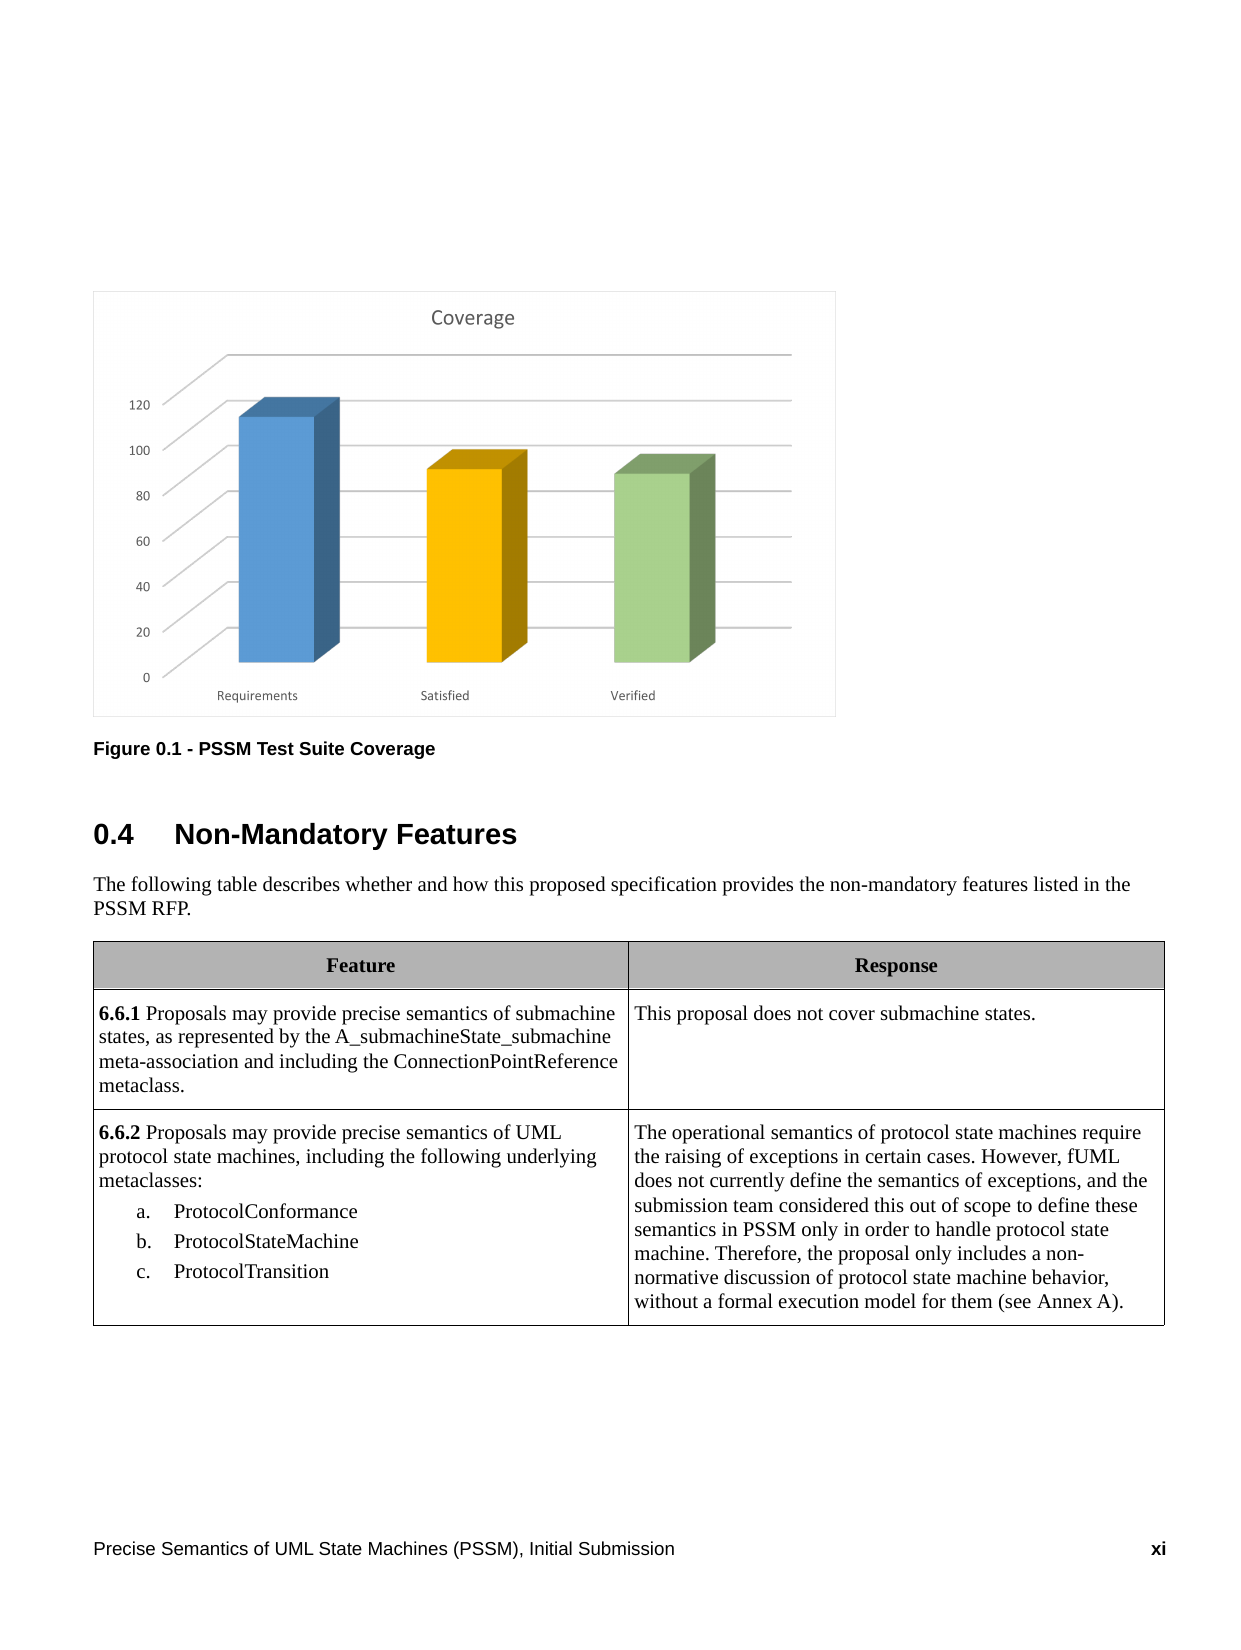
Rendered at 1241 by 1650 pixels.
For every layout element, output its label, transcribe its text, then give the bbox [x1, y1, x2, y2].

text The following table describes whether and how this proposed specification provides the non-mandatory features listed in the PSSM RFP. [93, 872, 1164, 920]
table_cell This proposal does not cover submachine states. [629, 990, 1164, 1108]
text Figure 0.1 - PSSM Test Suite Coverage [93, 737, 1164, 759]
table_header Feature [94, 942, 628, 988]
table_cell The operational semantics of protocol state machines require the raising of exceptions in certain cases. However, fUML does not currently define the semantics of exceptions, and the submission team considered this out of scope to define these semantics in PSSM only in order to handle protocol state machine. Therefore, the proposal only includes a non-normative discussion of protocol state machine behavior, without a formal execution model for them (see Annex A). [629, 1110, 1164, 1324]
subtitle Non-Mandatory Features [93, 815, 1164, 851]
table_header Response [629, 942, 1164, 988]
table_cell 6.6.1 Proposals may provide precise semantics of submachine states, as represented by the A_submachineState_submachine meta-association and including the ConnectionPointReference metaclass. [94, 990, 628, 1108]
picture [93, 291, 836, 717]
table_cell 6.6.2 Proposals may provide precise semantics of UML protocol state machines, including the following underlying metaclasses: ProtocolConformance ProtocolStateMachine ProtocolTransition [94, 1110, 628, 1324]
